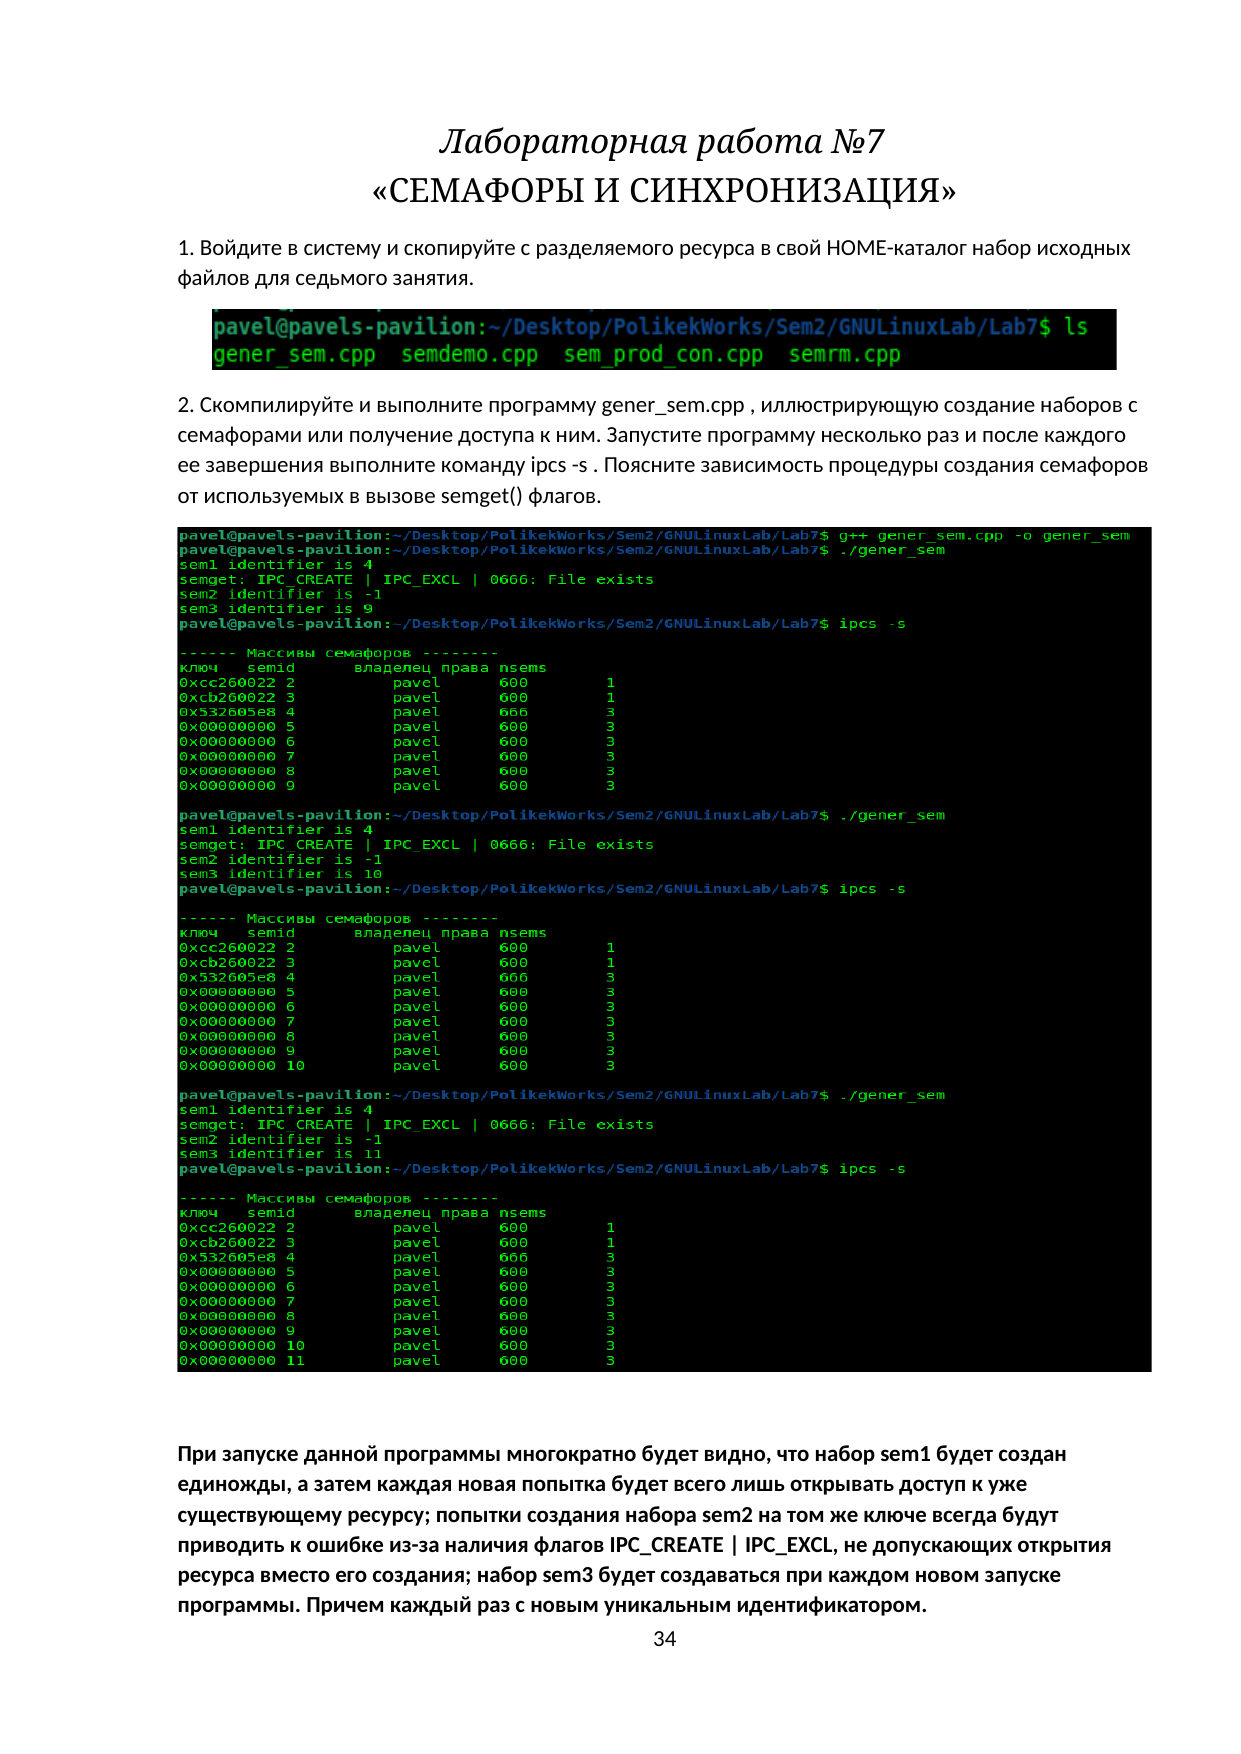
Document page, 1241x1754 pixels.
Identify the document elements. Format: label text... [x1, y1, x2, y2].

text Лабораторная работа №7 «СЕМАФОРЫ И СИНХРОНИЗАЦИЯ» [177, 118, 1152, 212]
picture [177, 527, 1152, 1372]
text 1. Войдите в систему и скопируйте с разделяемого ресурса в свой HOME-каталог набор исходных файлов для седьмого занятия. [177, 233, 1152, 291]
text При запуске данной программы многократно будет видно, что набор sem1 будет создан единожды, а затем каждая новая попытка будет всего лишь открывать доступ к уже существующему ресурсу; попытки создания набора sem2 на том же ключе всегда будут приводить к ошибке из-за наличия флагов IPC_CREATE | IPC_EXCL, не допускающих открытия ресурса вместо его создания; набор sem3 будет создаваться при каждом новом запуске программы. Причем каждый раз с новым уникальным идентификатором. [177, 1439, 1152, 1618]
text 2. Скомпилируйте и выполните программу gener_sem.cpp , иллюстрирующую создание наборов с семафорами или получение доступа к ним. Запустите программу несколько раз и после каждого ее завершения выполните команду ipcs -s . Поясните зависимость процедуры создания семафоров от используемых в вызове semget() флагов. [177, 310, 1152, 509]
picture [212, 309, 1117, 370]
